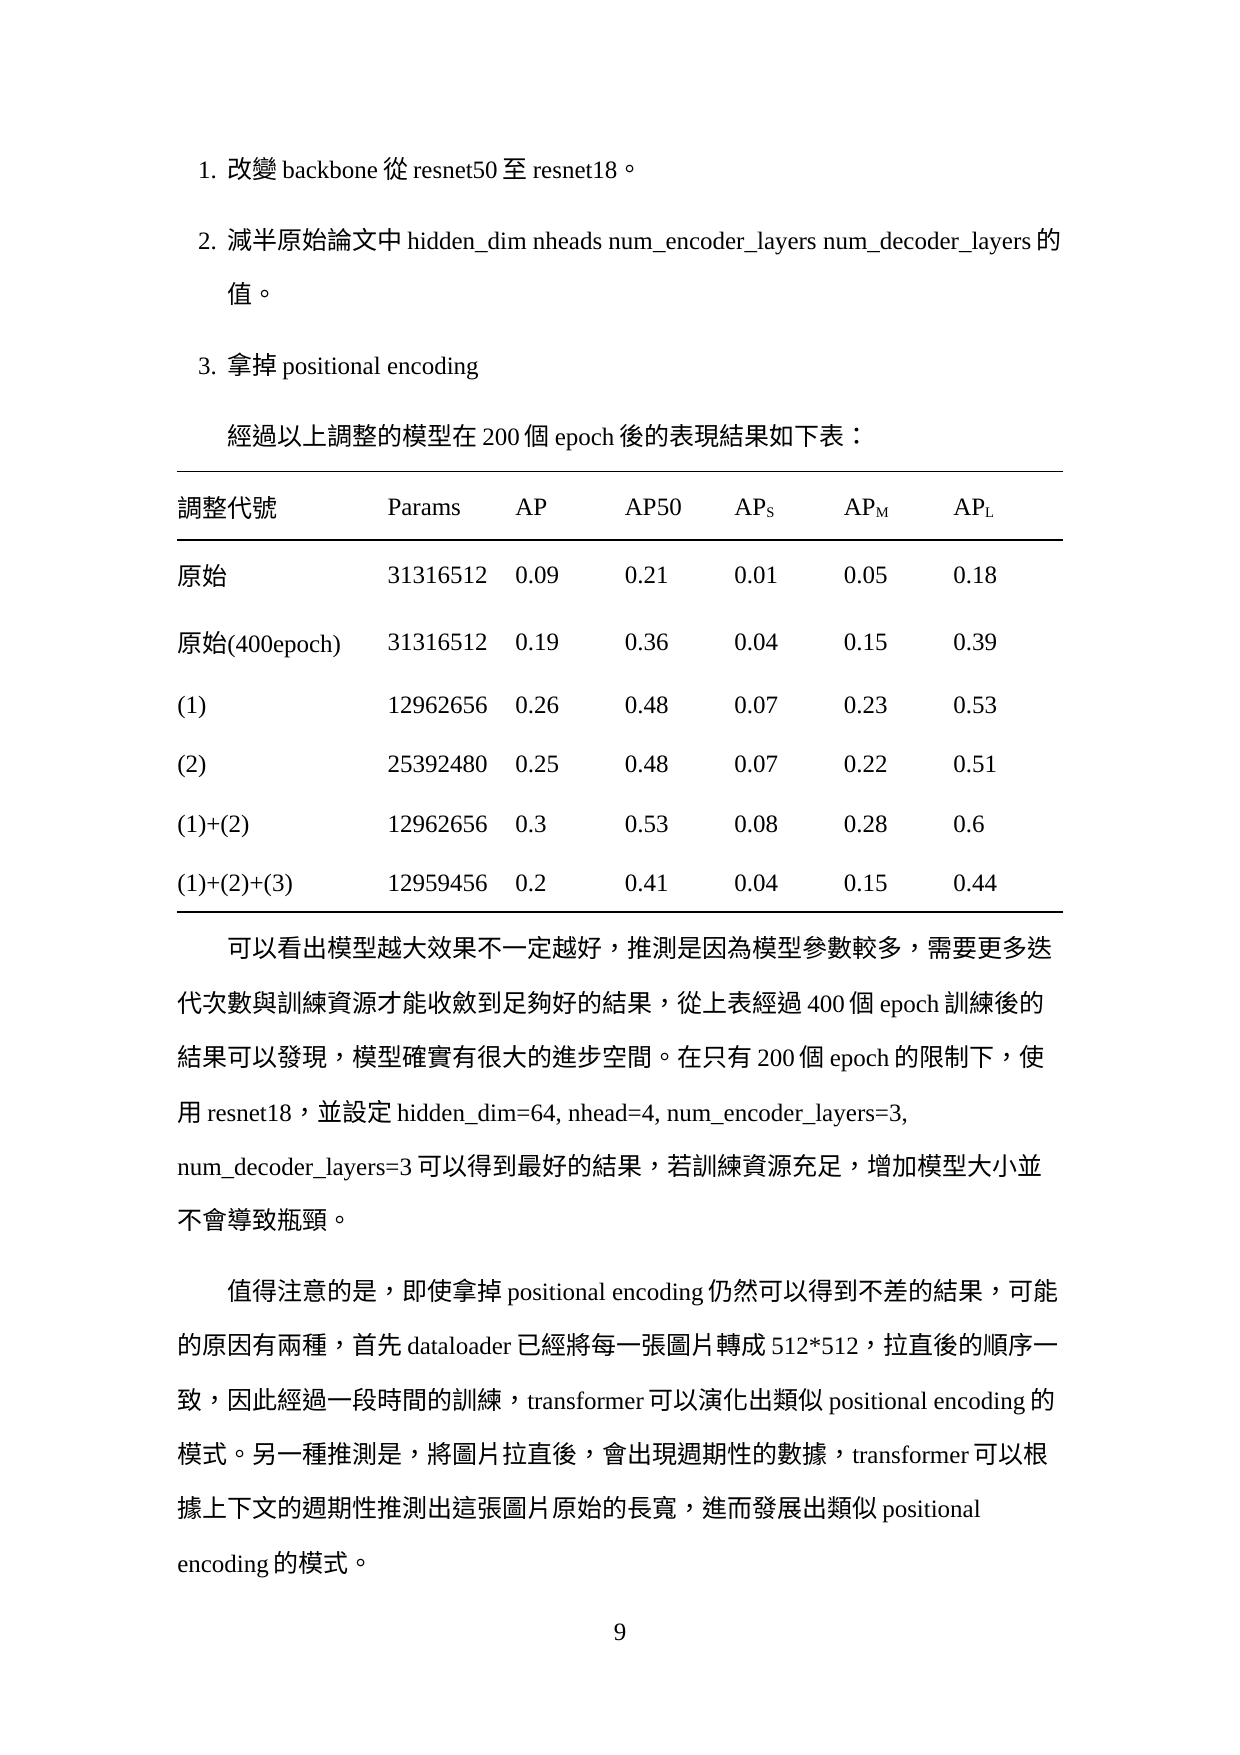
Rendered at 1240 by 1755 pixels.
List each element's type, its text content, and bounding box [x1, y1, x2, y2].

table_cell 0.05 [844, 541, 953, 607]
table_header Params [387, 472, 515, 539]
table_cell 0.41 [625, 852, 734, 911]
table_cell 25392480 [387, 733, 515, 793]
table_cell 31316512 [387, 541, 515, 607]
table_cell 0.28 [844, 793, 953, 852]
table_cell 0.01 [734, 541, 843, 607]
table_cell 0.2 [515, 852, 624, 911]
table_cell 0.44 [953, 852, 1062, 911]
table_cell 0.04 [734, 852, 843, 911]
table_cell 31316512 [387, 607, 515, 674]
table_cell 0.18 [953, 541, 1062, 607]
table_header AP [515, 472, 624, 539]
table_cell 0.08 [734, 793, 843, 852]
table_cell 0.48 [625, 674, 734, 733]
table_cell (1)+(2)+(3) [177, 852, 387, 911]
list 改變backbone從resnet50至resnet18。 [198, 150, 1062, 186]
table_cell (1) [177, 674, 387, 733]
table_cell 0.21 [625, 541, 734, 607]
table_cell (2) [177, 733, 387, 793]
table_cell (1)+(2) [177, 793, 387, 852]
table_cell 0.19 [515, 607, 624, 674]
table_cell 0.51 [953, 733, 1062, 793]
table_header APM [844, 472, 953, 539]
table_cell 0.15 [844, 852, 953, 911]
text 值得注意的是，即使拿掉positional encoding仍然可以得到不差的結果，可能的原因有兩種，首先dataloader已經將每一張圖片轉成512*512，拉直後的順序一致，因此經過一段時間的訓練，transformer可以演化出類似positional encoding的模式。另一種推測是，將圖片拉直後，會出現週期性的數據，transformer可以根據上下文的週期性推測出這張圖片原始的長寬，進而發展出類似positional encoding的模式。 [177, 1271, 1062, 1579]
table_cell 0.25 [515, 733, 624, 793]
table_cell 0.53 [625, 793, 734, 852]
table_cell 0.48 [625, 733, 734, 793]
table_cell 0.26 [515, 674, 624, 733]
table_header 調整代號 [177, 472, 387, 539]
table_cell 0.09 [515, 541, 624, 607]
table_cell 0.22 [844, 733, 953, 793]
table_cell 0.04 [734, 607, 843, 674]
table_cell 0.07 [734, 733, 843, 793]
table_header AP­50 [625, 472, 734, 539]
table_cell 0.23 [844, 674, 953, 733]
table_cell 原始(400epoch) [177, 607, 387, 674]
text 經過以上調整的模型在200個epoch後的表現結果如下表： [177, 416, 1062, 452]
table_cell 原始 [177, 541, 387, 607]
table_cell 12962656 [387, 793, 515, 852]
table_cell 12959456 [387, 852, 515, 911]
table_header APL [953, 472, 1062, 539]
table_cell 0.07 [734, 674, 843, 733]
text 可以看出模型越大效果不一定越好，推測是因為模型參數較多，需要更多迭代次數與訓練資源才能收斂到足夠好的結果，從上表經過400個epoch訓練後的結果可以發現，模型確實有很大的進步空間。在只有200個epoch的限制下，使用resnet18，並設定hidden_dim=64, nhead=4, num_encoder_layers=3, num_decoder_layers=3可以得到最好的結果，若訓練資源充足，增加模型大小並不會導致瓶頸。 [177, 929, 1062, 1237]
list 拿掉positional encoding [198, 346, 1062, 382]
table_header APS [734, 472, 843, 539]
table_cell 0.39 [953, 607, 1062, 674]
table_cell 0.36 [625, 607, 734, 674]
table_cell 12962656 [387, 674, 515, 733]
list 減半原始論文中hidden_dim nheads num_encoder_layers num_decoder_layers的值。 [198, 221, 1062, 311]
table_cell 0.3 [515, 793, 624, 852]
table_cell 0.15 [844, 607, 953, 674]
table_cell 0.53 [953, 674, 1062, 733]
table_cell 0.6 [953, 793, 1062, 852]
